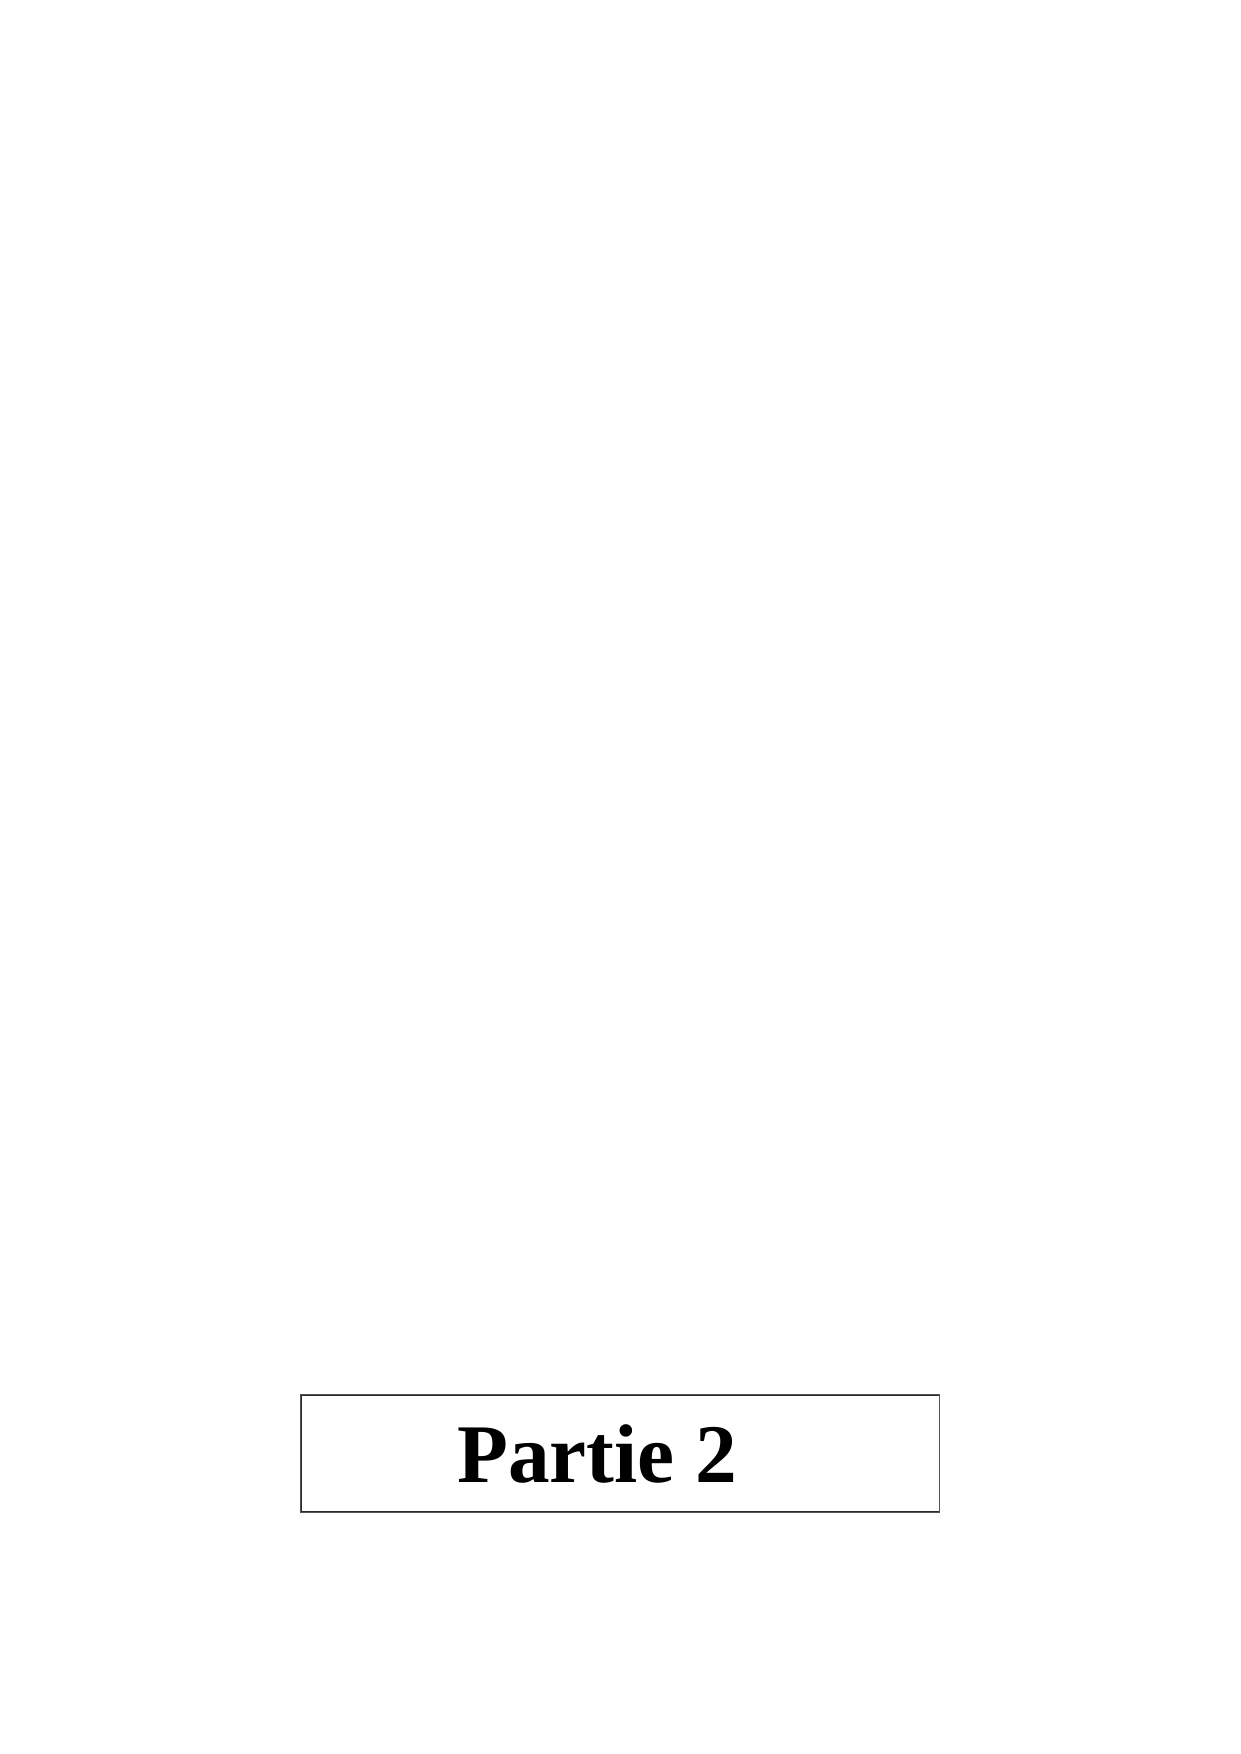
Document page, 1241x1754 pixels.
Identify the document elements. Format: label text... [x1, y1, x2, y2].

text Partie 2 [311, 1405, 929, 1501]
